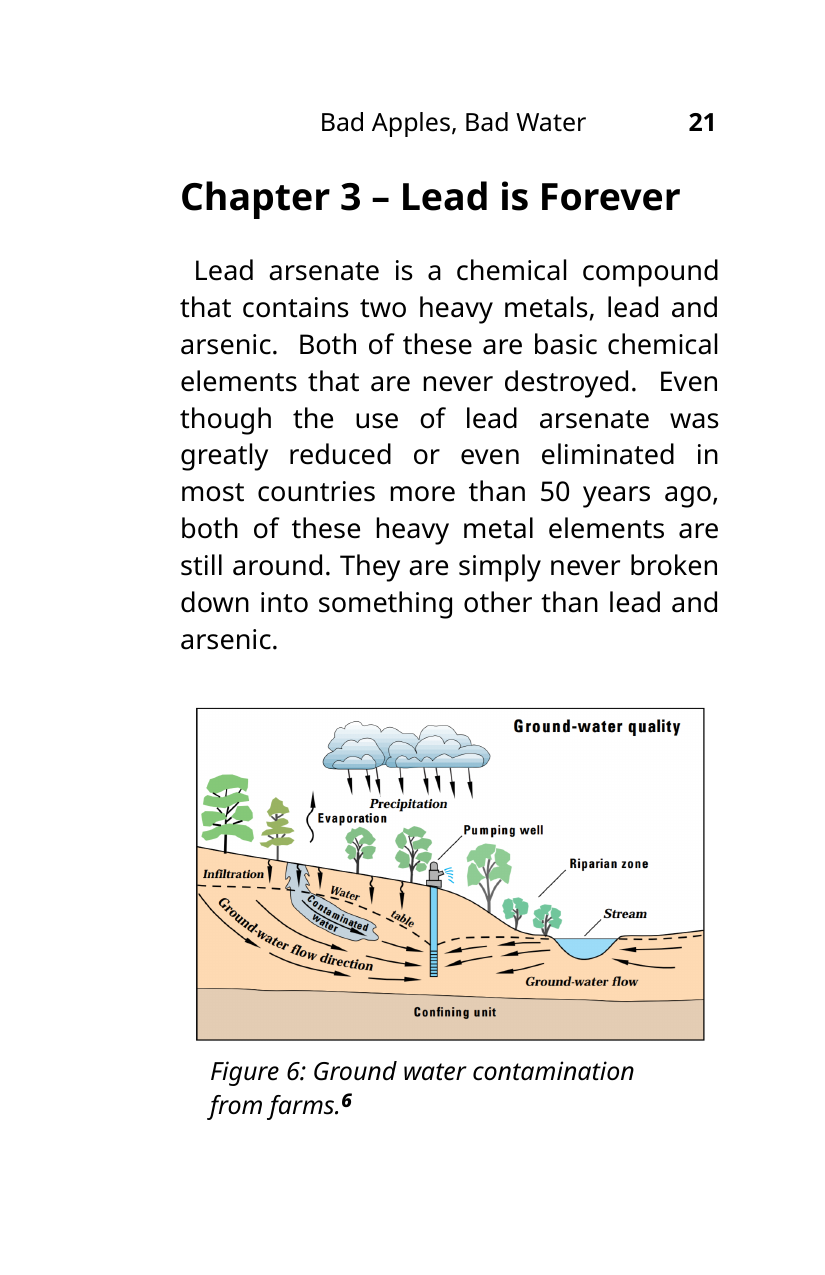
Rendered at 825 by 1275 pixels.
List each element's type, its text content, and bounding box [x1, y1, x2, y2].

text Lead arsenate is a chemical compound that contains two heavy metals, lead and arsenic. Both of these are basic chemical elements that are never destroyed. Even though the use of lead arsenate was greatly reduced or even eliminated in most countries more than 50 years ago, both of these heavy metal elements are still around. They are simply never broken down into something other than lead and arsenic. [180, 252, 720, 657]
picture [193, 706, 707, 1042]
subtitle Chapter 3 – Lead is Forever [180, 171, 720, 222]
text Figure 6: Ground water contamination from farms. [210, 1042, 690, 1121]
